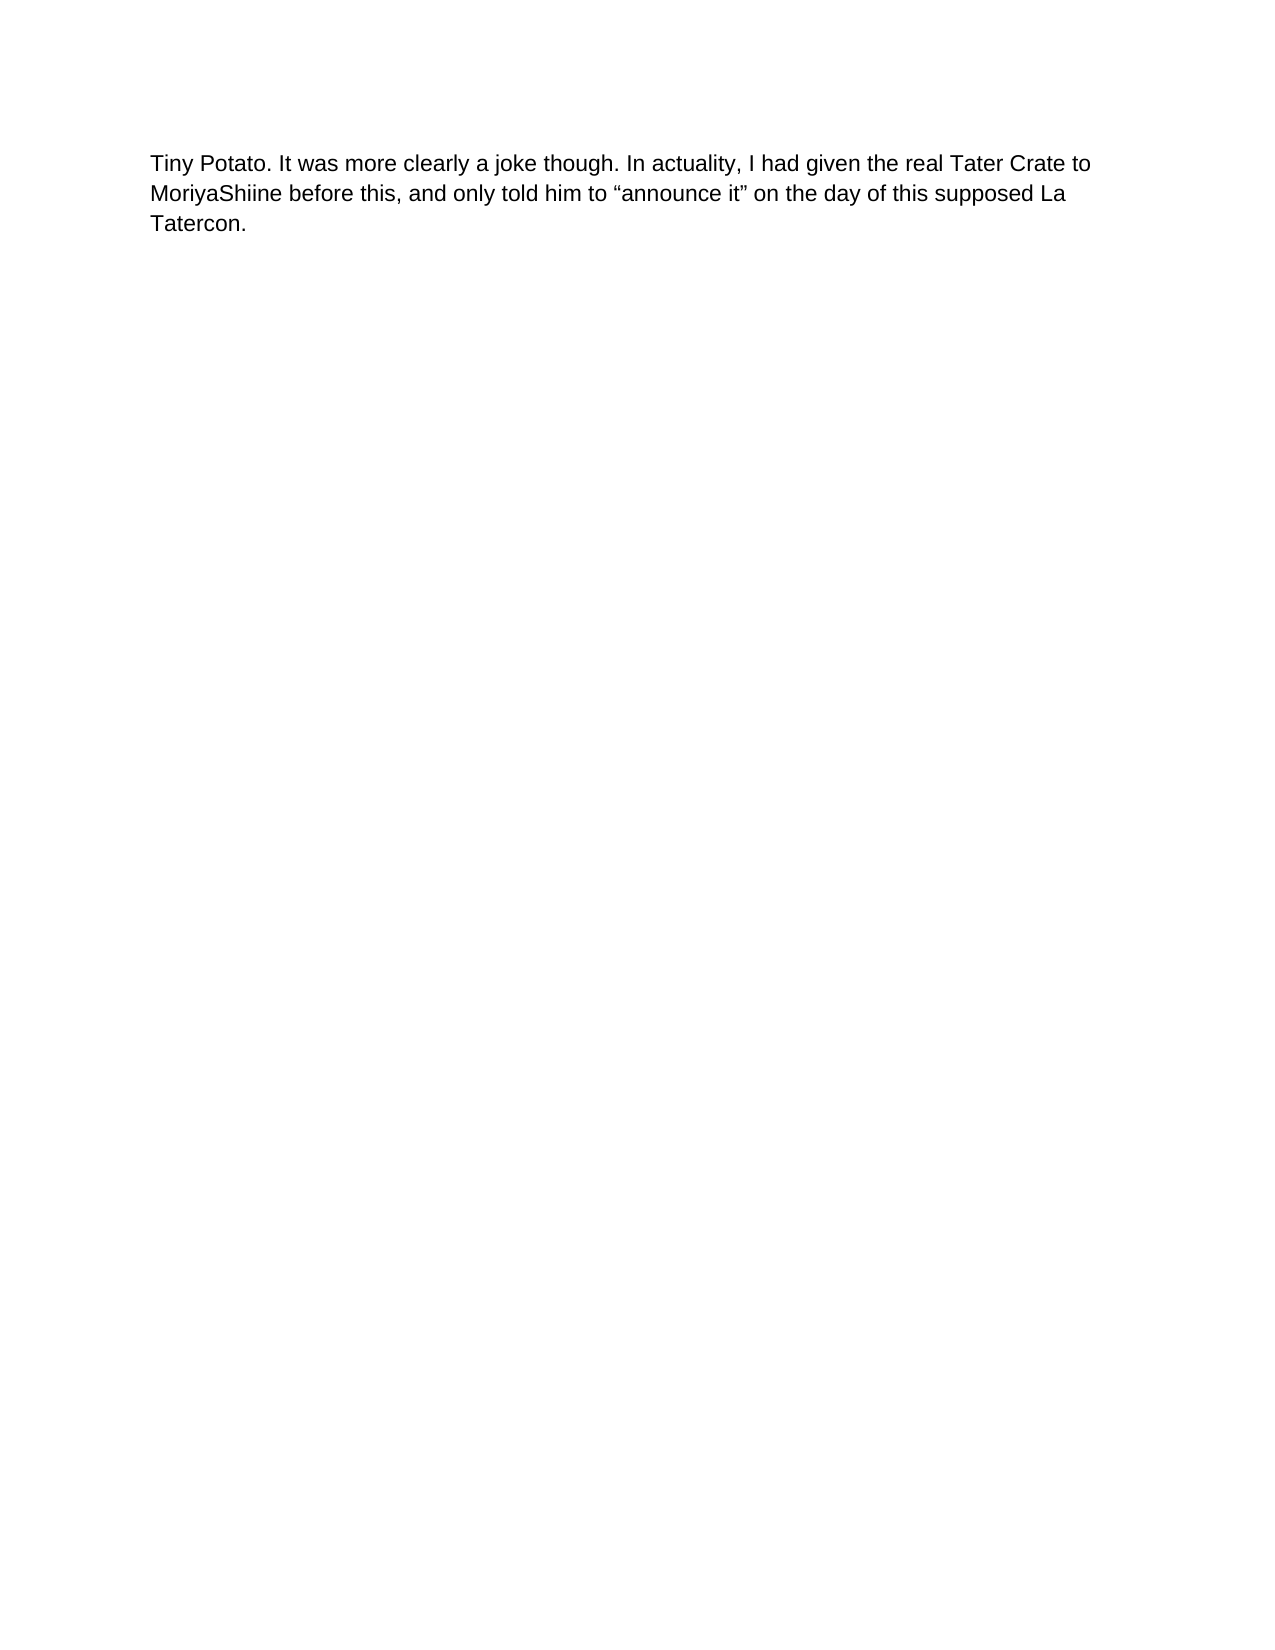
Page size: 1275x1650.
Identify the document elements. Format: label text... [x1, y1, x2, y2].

text Tiny Potato. It was more clearly a joke though. In actuality, I had given the real Tater Crate to MoriyaShiine before this, and only told him to “announce it” on the day of this supposed La Tatercon. [150, 150, 1125, 237]
